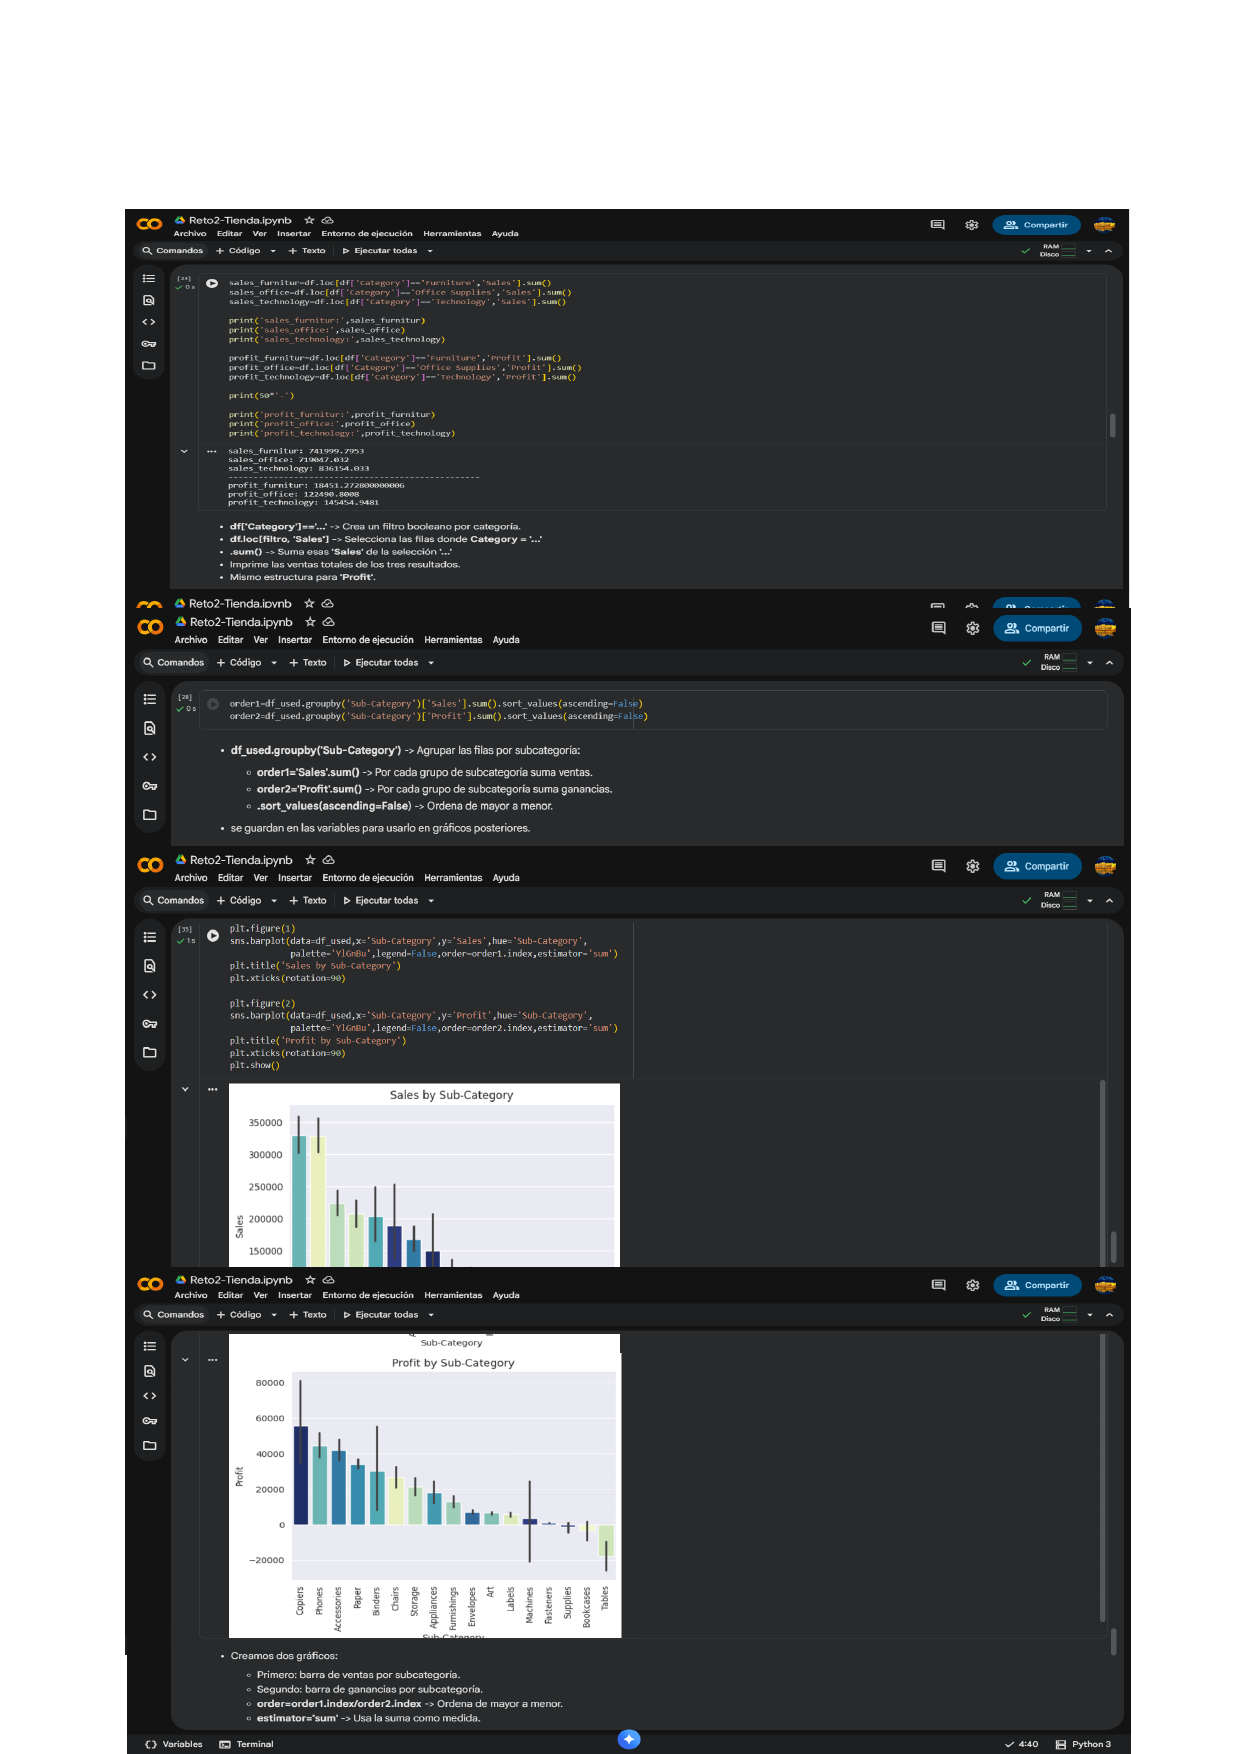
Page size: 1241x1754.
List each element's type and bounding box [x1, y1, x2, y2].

picture [125, 209, 1131, 1754]
